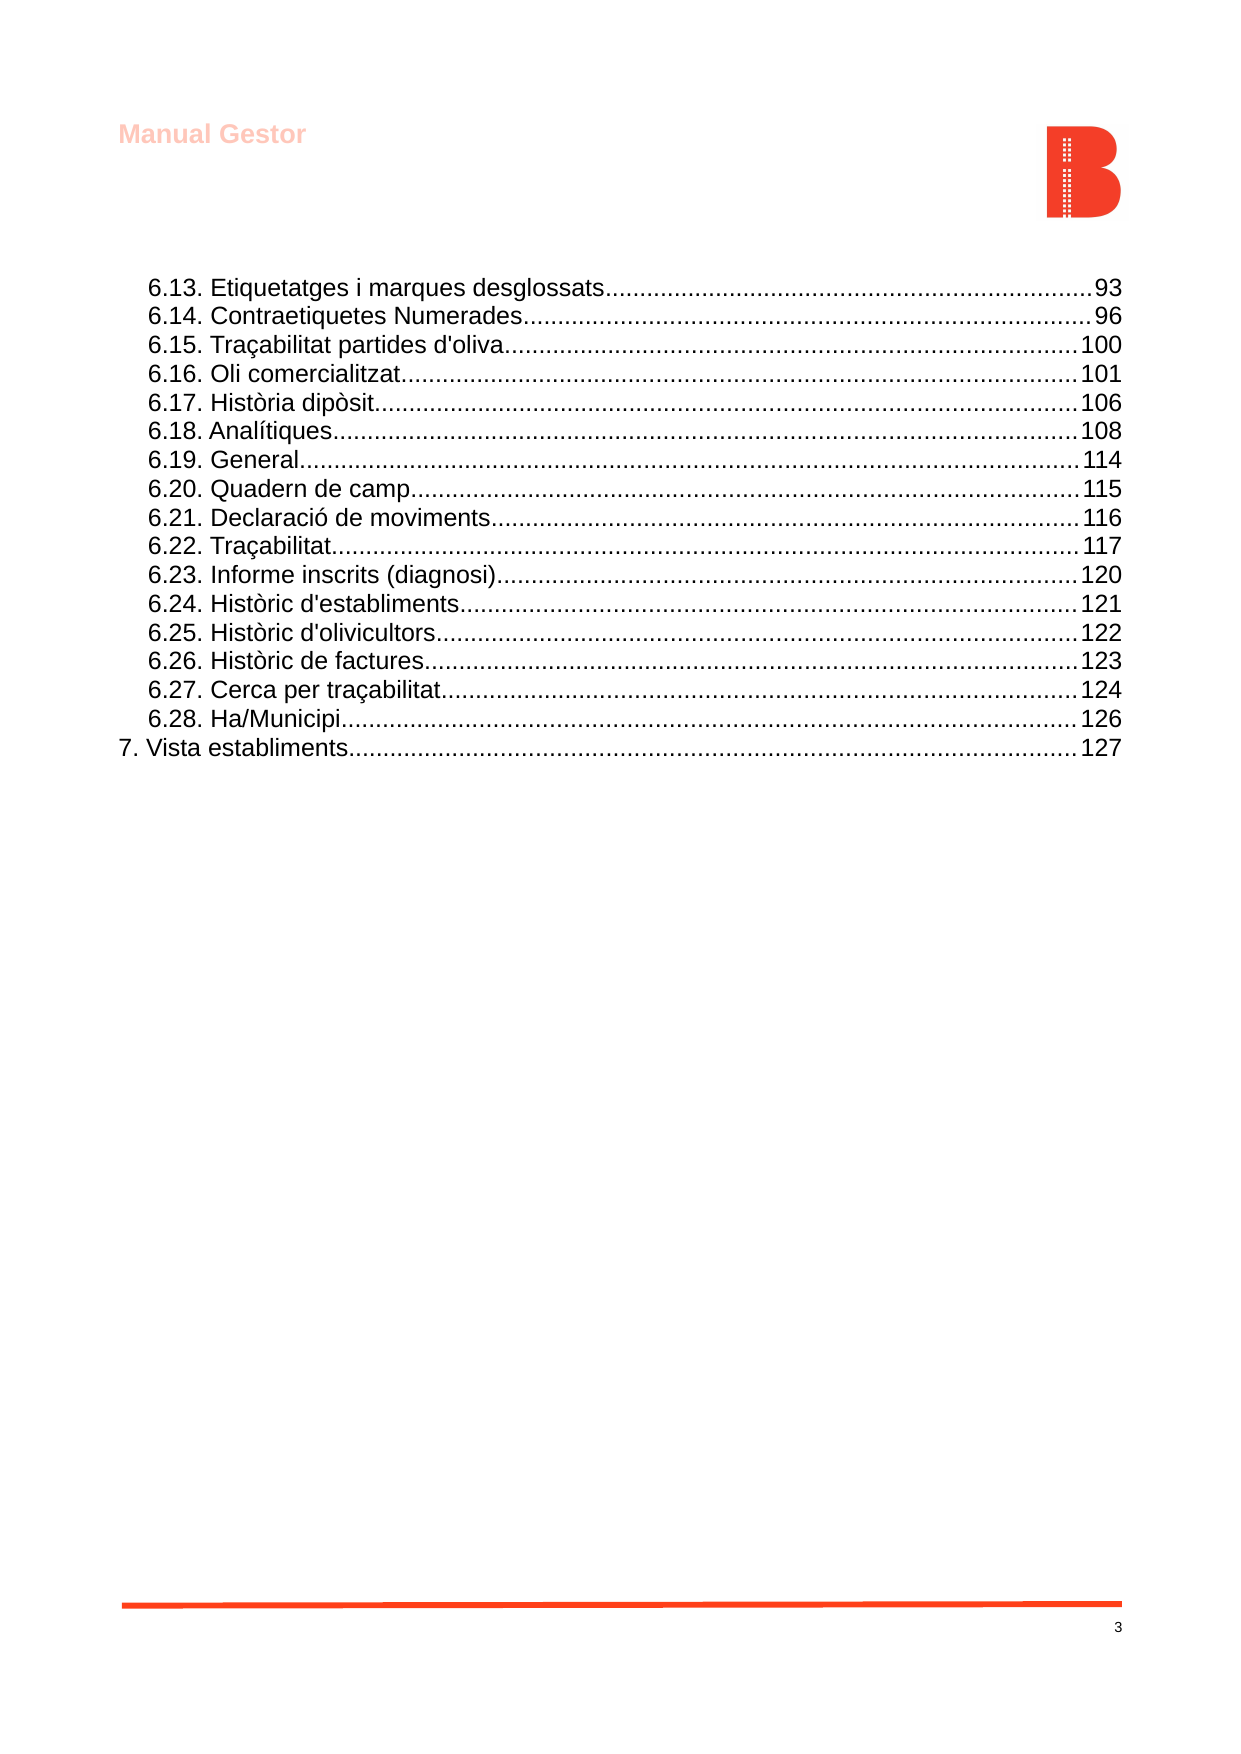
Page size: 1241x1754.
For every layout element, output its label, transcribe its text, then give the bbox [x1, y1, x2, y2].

text 6.18. Analítiques 108 [148, 416, 1122, 445]
text 6.14. Contraetiquetes Numerades 96 [148, 301, 1122, 330]
text 6.22. Traçabilitat 117 [148, 531, 1122, 560]
text 7. Vista establiments 127 [118, 733, 1122, 761]
picture [1036, 124, 1130, 221]
text 6.20. Quadern de camp 115 [148, 474, 1122, 503]
text 6.28. Ha/Municipi 126 [148, 704, 1122, 733]
text 6.26. Històric de factures 123 [148, 646, 1122, 675]
text 6.21. Declaració de moviments 116 [148, 503, 1122, 531]
text 6.24. Històric d'establiments 121 [148, 589, 1122, 618]
text 6.17. Història dipòsit 106 [148, 388, 1122, 416]
text 6.13. Etiquetatges i marques desglossats 93 [148, 273, 1122, 301]
text 6.16. Oli comercialitzat 101 [148, 359, 1122, 388]
text 6.27. Cerca per traçabilitat 124 [148, 675, 1122, 704]
text 6.19. General 114 [148, 445, 1122, 474]
text 6.25. Històric d'olivicultors 122 [148, 618, 1122, 646]
text 6.23. Informe inscrits (diagnosi) 120 [148, 560, 1122, 589]
text 6.15. Traçabilitat partides d'oliva 100 [148, 330, 1122, 359]
